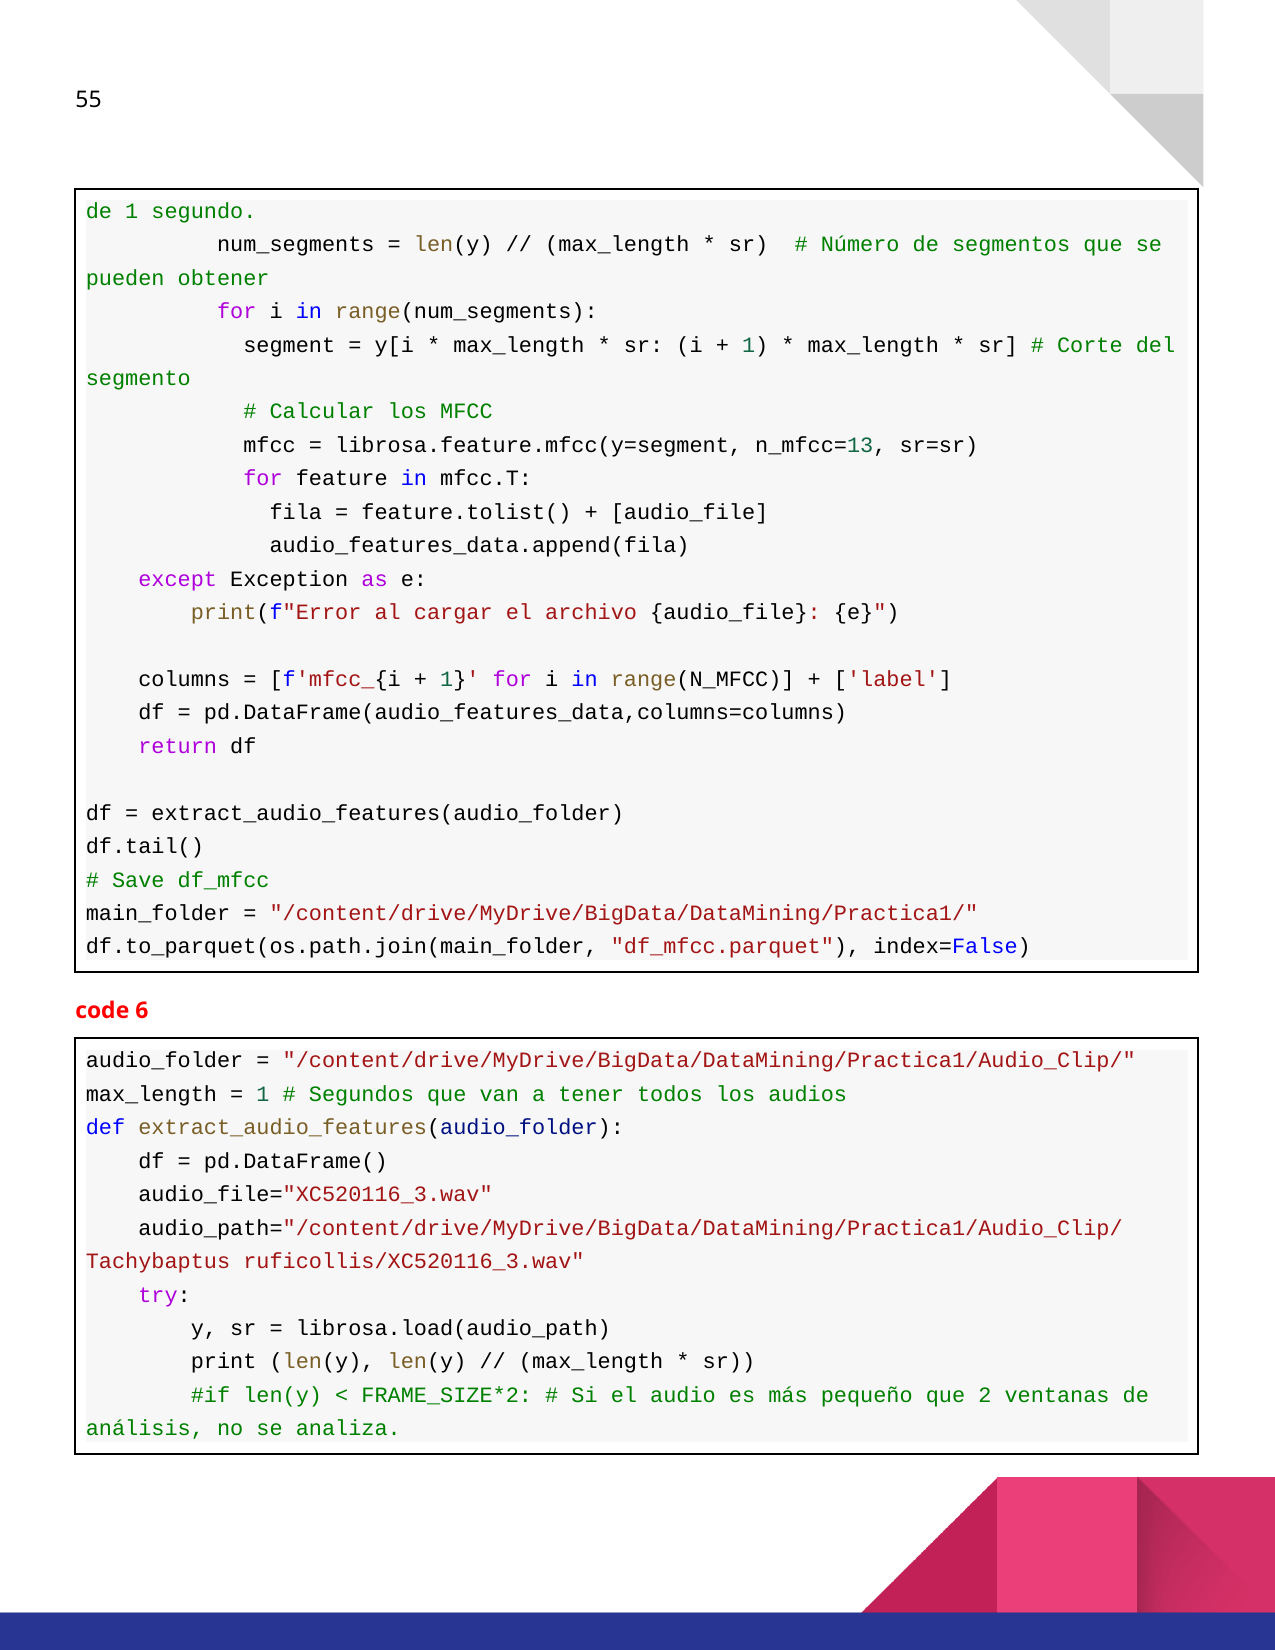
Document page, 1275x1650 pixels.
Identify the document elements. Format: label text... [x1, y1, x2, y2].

table_header audio_folder = "/content/drive/MyDrive/BigData/DataMining/Practica1/Audio_Clip/" max_length = 1 # Segundos que van a tener todos los audios def extract_audio_features(audio_folder): df = pd.DataFrame() audio_file="XC520116_3.wav" audio_path="/content/drive/MyDrive/BigData/DataMining/Practica1/Audio_Clip/Tachybaptus ruficollis/XC520116_3.wav" try: y, sr = librosa.load(audio_path) print (len(y), len(y) // (max_length * sr)) #if len(y) < FRAME_SIZE*2: # Si el audio es más pequeño que 2 ventanas de análisis, no se analiza. [76, 1039, 1197, 1453]
picture [1015, 0, 1204, 188]
text code 6 [75, 994, 1198, 1025]
table_header de 1 segundo. num_segments = len(y) // (max_length * sr) # Número de segmentos que se pueden obtener for i in range(num_segments): segment = y[i * max_length * sr: (i + 1) * max_length * sr] # Corte del segmento # Calcular los MFCC mfcc = librosa.feature.mfcc(y=segment, n_mfcc=13, sr=sr) for feature in mfcc.T: fila = feature.tolist() + [audio_file] audio_features_data.append(fila) except Exception as e: print(f"Error al cargar el archivo {audio_file}: {e}") columns = [f'mfcc_{i + 1}' for i in range(N_MFCC)] + ['label'] df = pd.DataFrame(audio_features_data,columns=columns) return df df = extract_audio_features(audio_folder) df.tail() # Save df_mfcc main_folder = "/content/drive/MyDrive/BigData/DataMining/Practica1/" df.to_parquet(os.path.join(main_folder, "df_mfcc.parquet"), index=False) [76, 190, 1197, 971]
picture [0, 1475, 1275, 1650]
